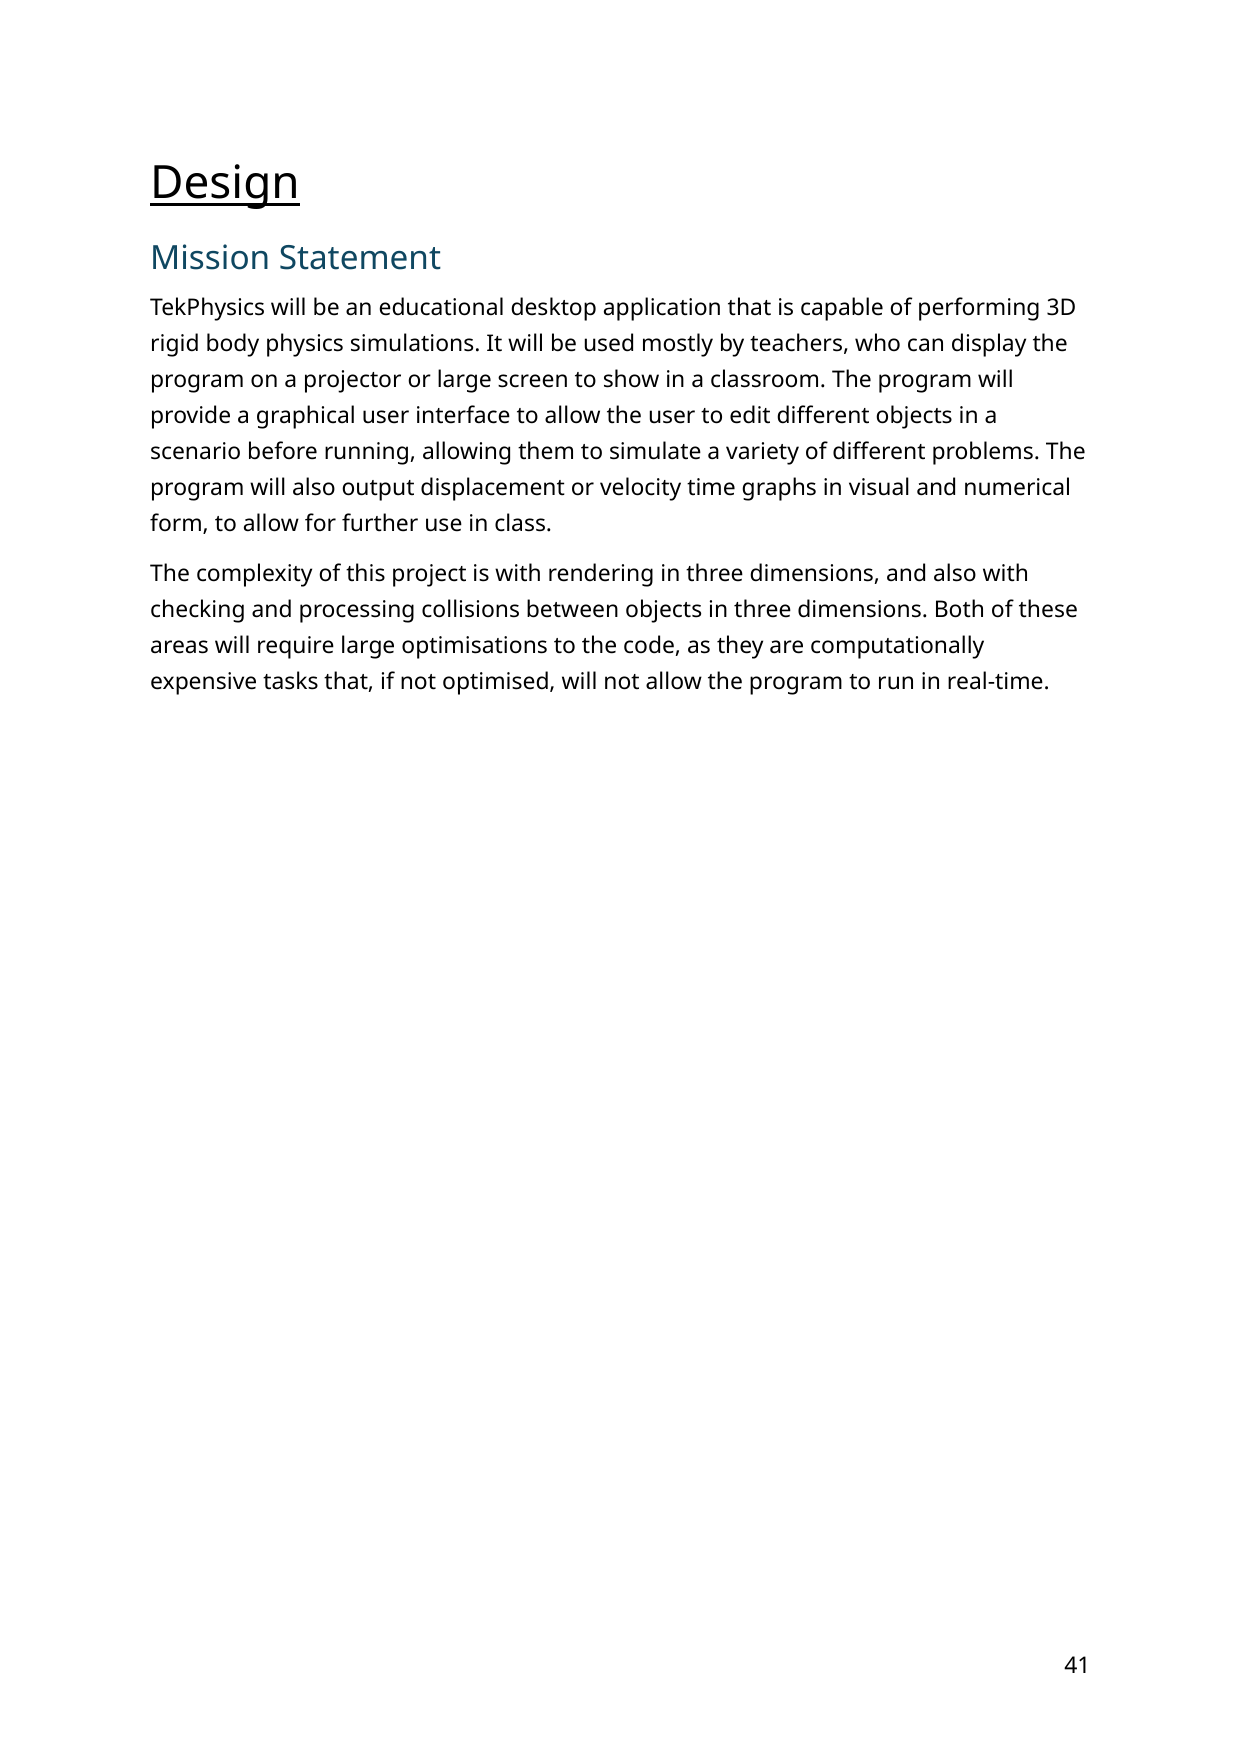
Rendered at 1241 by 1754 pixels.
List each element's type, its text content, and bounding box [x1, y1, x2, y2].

text The complexity of this project is with rendering in three dimensions, and also with checking and processing collisions between objects in three dimensions. Both of these areas will require large optimisations to the code, as they are computationally expensive tasks that, if not optimised, will not allow the program to run in real-time. [150, 557, 1090, 696]
subtitle Mission Statement [150, 234, 1090, 279]
text TekPhysics will be an educational desktop application that is capable of performing 3D rigid body physics simulations. It will be used mostly by teachers, who can display the program on a projector or large screen to show in a classroom. The program will provide a graphical user interface to allow the user to edit different objects in a scenario before running, allowing them to simulate a variety of different problems. The program will also output displacement or velocity time graphs in visual and numerical form, to allow for further use in class. [150, 291, 1090, 538]
subtitle Design [150, 150, 1090, 212]
